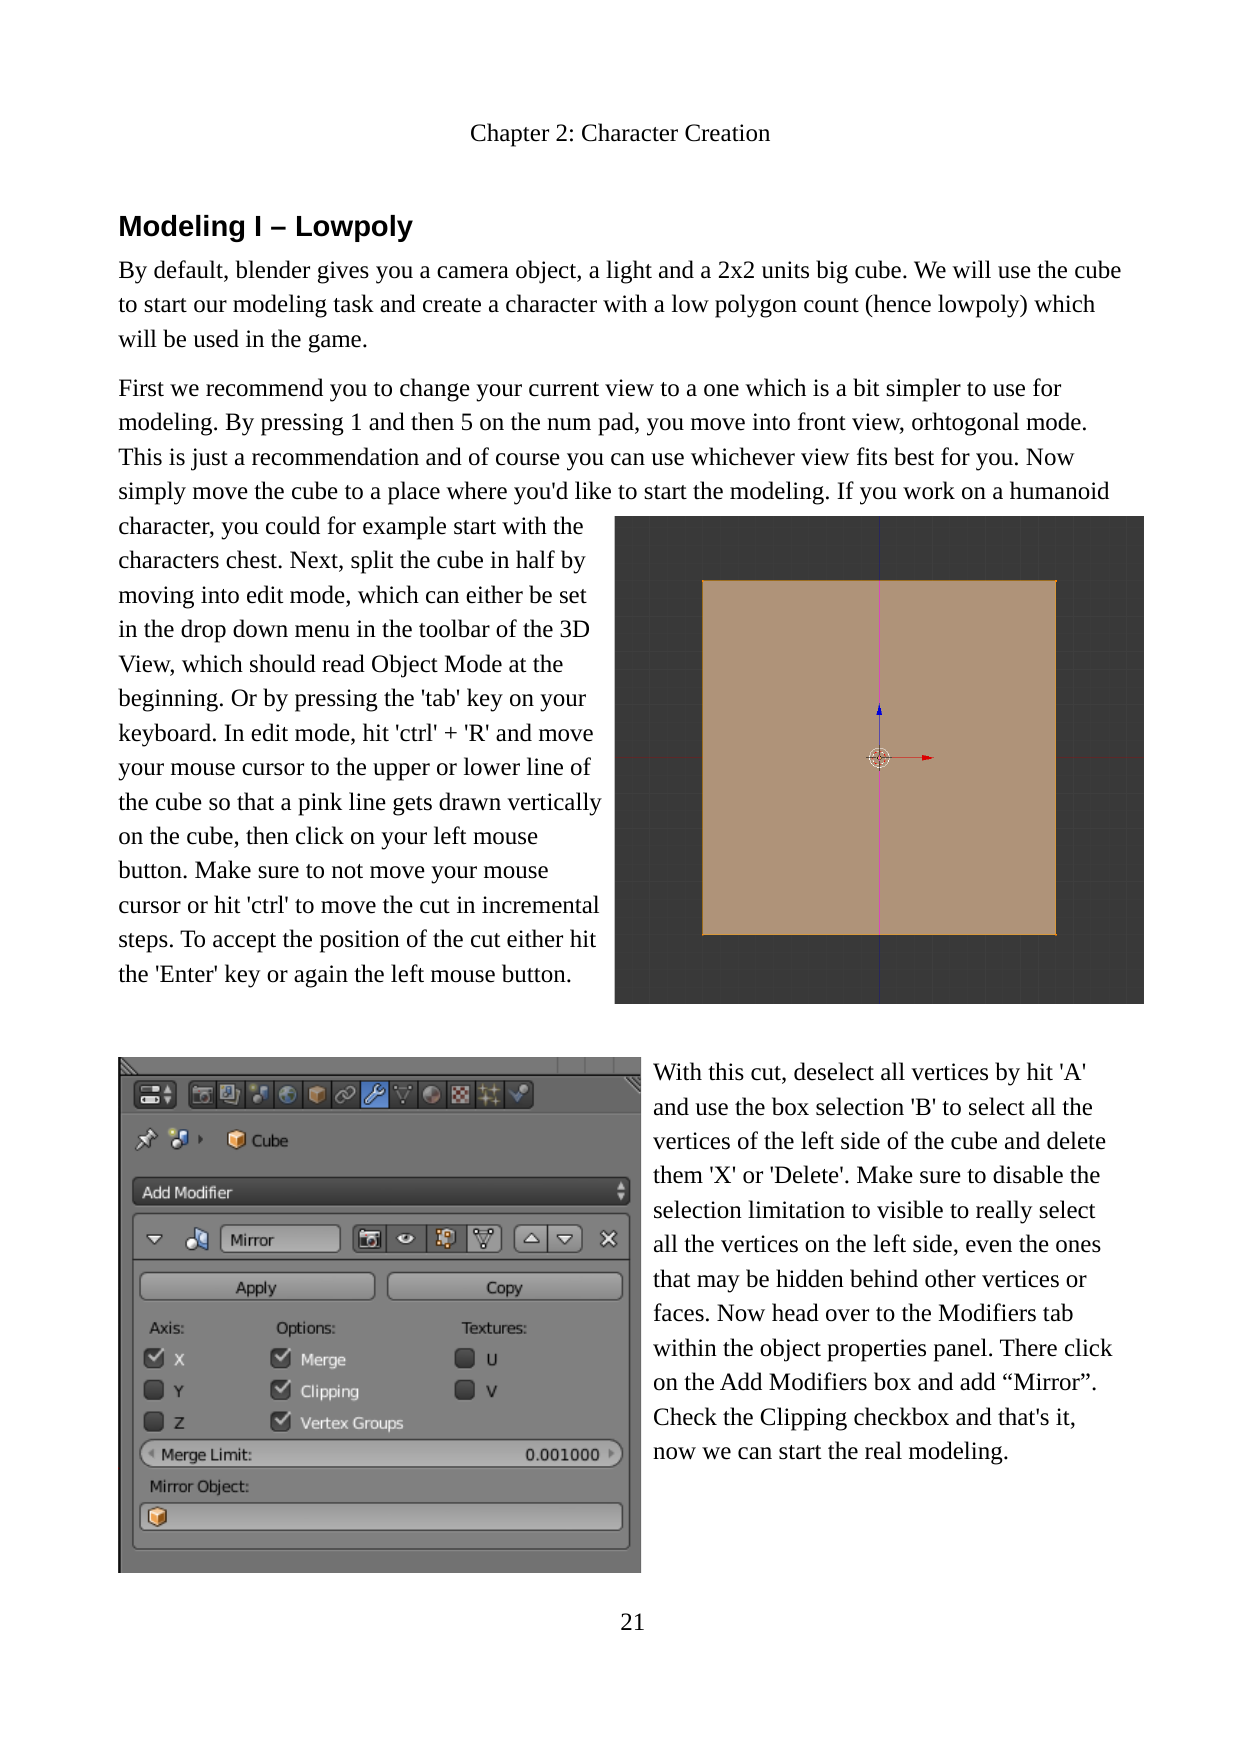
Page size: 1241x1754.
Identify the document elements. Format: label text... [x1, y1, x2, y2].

text By default, blender gives you a camera object, a light and a 2x2 units big cube. We will use the cube to start our modeling task and create a character with a low polygon count (hence lowpoly) which will be used in the game. [118, 255, 1122, 352]
subtitle Modeling I – Lowpoly [118, 209, 1122, 242]
picture [614, 516, 1144, 1004]
text First we recommend you to change your current view to a one which is a bit simpler to use for modeling. By pressing 1 and then 5 on the num pad, you move into front view, orhtogonal mode. This is just a recommendation and of course you can use whichever view fits best for you. Now simply move the cube to a place where you'd like to start the modeling. If you work on a humanoid character, you could for example start with the characters chest. Next, split the cube in half by moving into edit mode, which can either be set in the drop down menu in the toolbar of the 3D View, which should read Object Mode at the beginning. Or by pressing the 'tab' key on your keyboard. In edit mode, hit 'ctrl' + 'R' and move your mouse cursor to the upper or lower line of the cube so that a pink line gets drawn vertically on the cube, then click on your left mouse button. Make sure to not move your mouse cursor or hit 'ctrl' to move the cut in incremental steps. To accept the position of the cut either hit the 'Enter' key or again the left mouse button. [118, 373, 1122, 988]
picture [118, 1057, 642, 1573]
text With this cut, deselect all vertices by hit 'A' and use the box selection 'B' to select all the vertices of the left side of the cube and delete them 'X' or 'Delete'. Make sure to disable the selection limitation to visible to really select all the vertices on the left side, even the ones that may be hidden behind other vertices or faces. Now head over to the Modifiers tab within the object properties panel. There click on the Add Modifiers box and add “Mirror”. Check the Clipping checkbox and that's it, now we can start the real modeling. [642, 1057, 1122, 1465]
